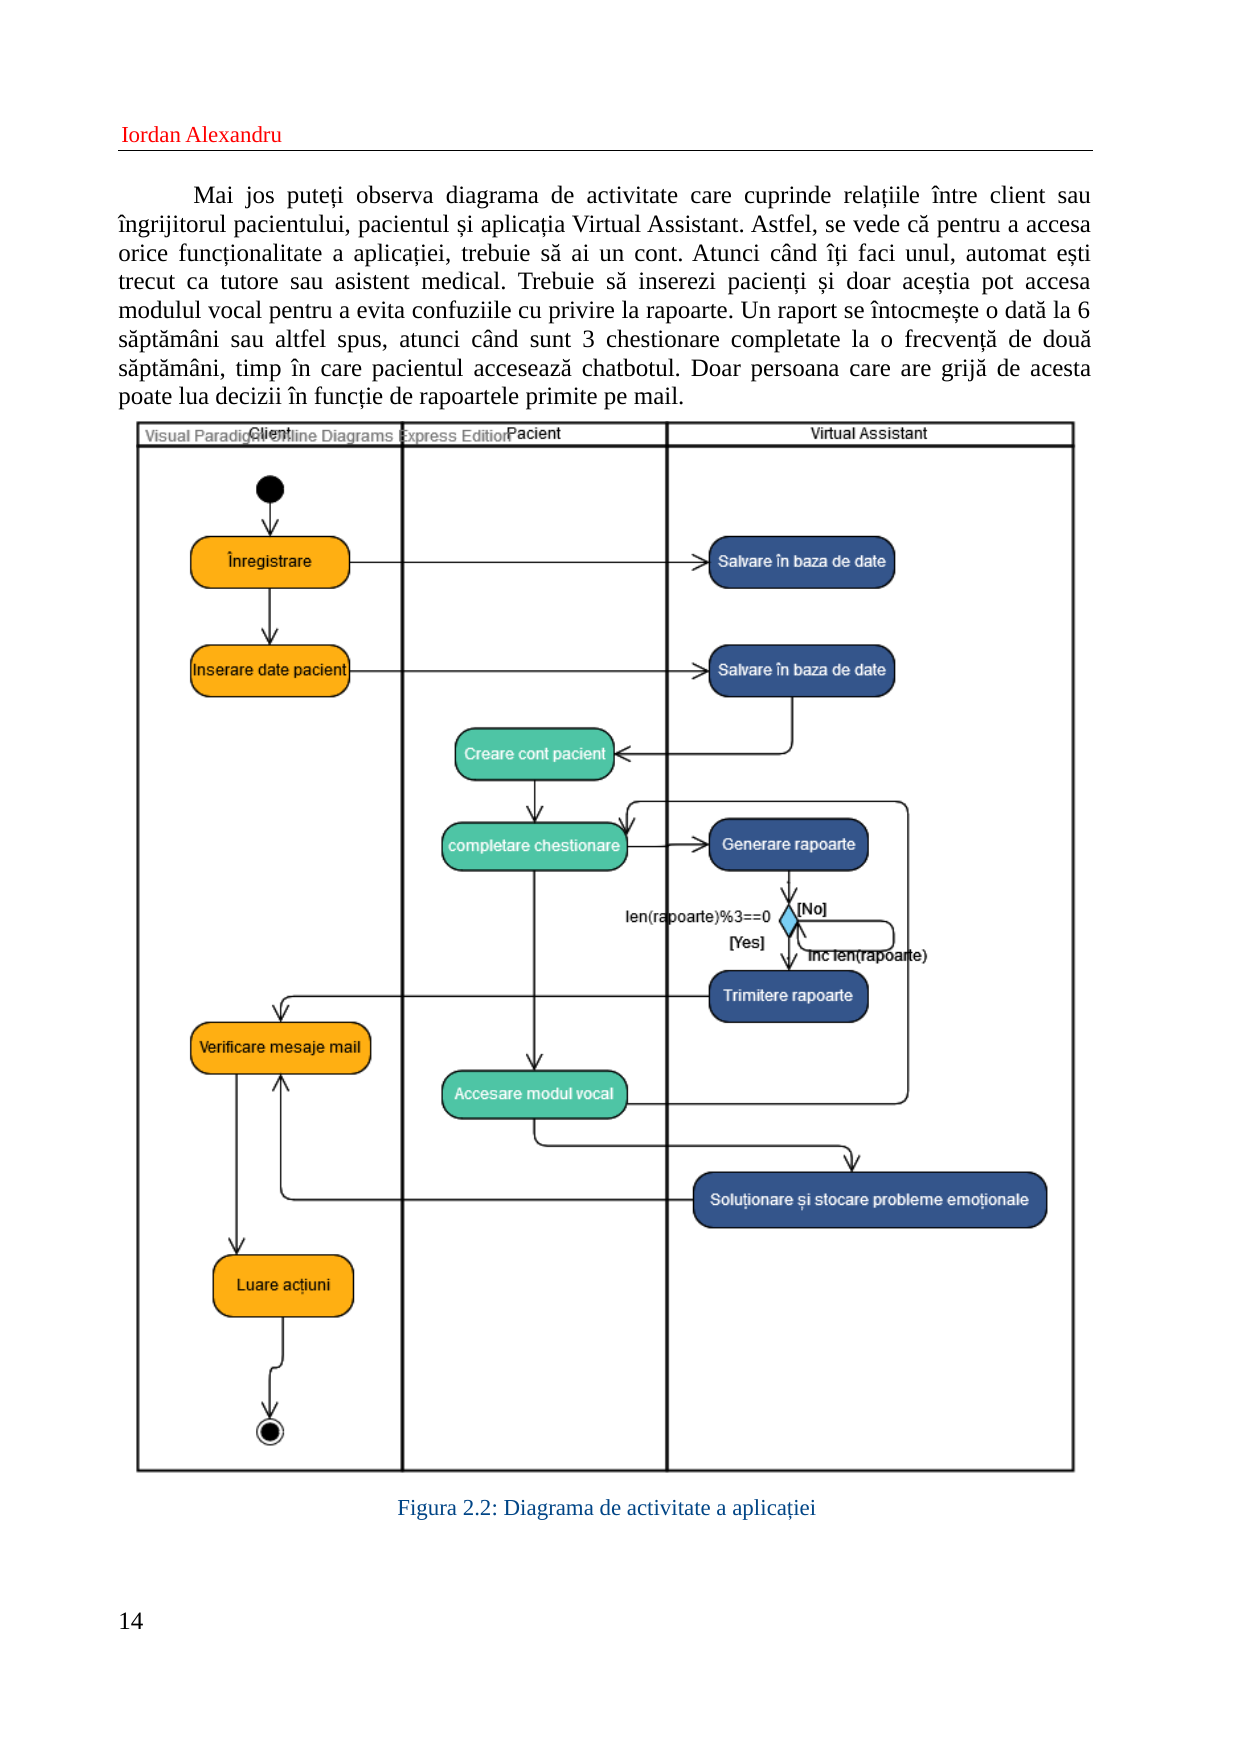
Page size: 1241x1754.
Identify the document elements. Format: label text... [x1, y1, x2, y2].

text Mai jos puteți observa diagrama de activitate care cuprinde relațiile între client sau îngrijitorul pacientului, pacientul și aplicația Virtual Assistant. Astfel, se vede că pentru a accesa orice funcționalitate a aplicației, trebuie să ai un cont. Atunci când îți faci unul, automat ești trecut ca tutore sau asistent medical. Trebuie să inserezi pacienți și doar aceștia pot accesa modulul vocal pentru a evita confuziile cu privire la rapoarte. Un raport se întocmește o dată la 6 săptămâni sau altfel spus, atunci când sunt 3 chestionare completate la o frecvență de două săptămâni, timp în care pacientul accesează chatbotul. Doar persoana care are grijă de acesta poate lua decizii în funcție de rapoartele primite pe mail. [118, 180, 1093, 410]
picture [136, 421, 1078, 1490]
text Figura 2.2: Diagrama de activitate a aplicației [136, 1490, 1077, 1521]
